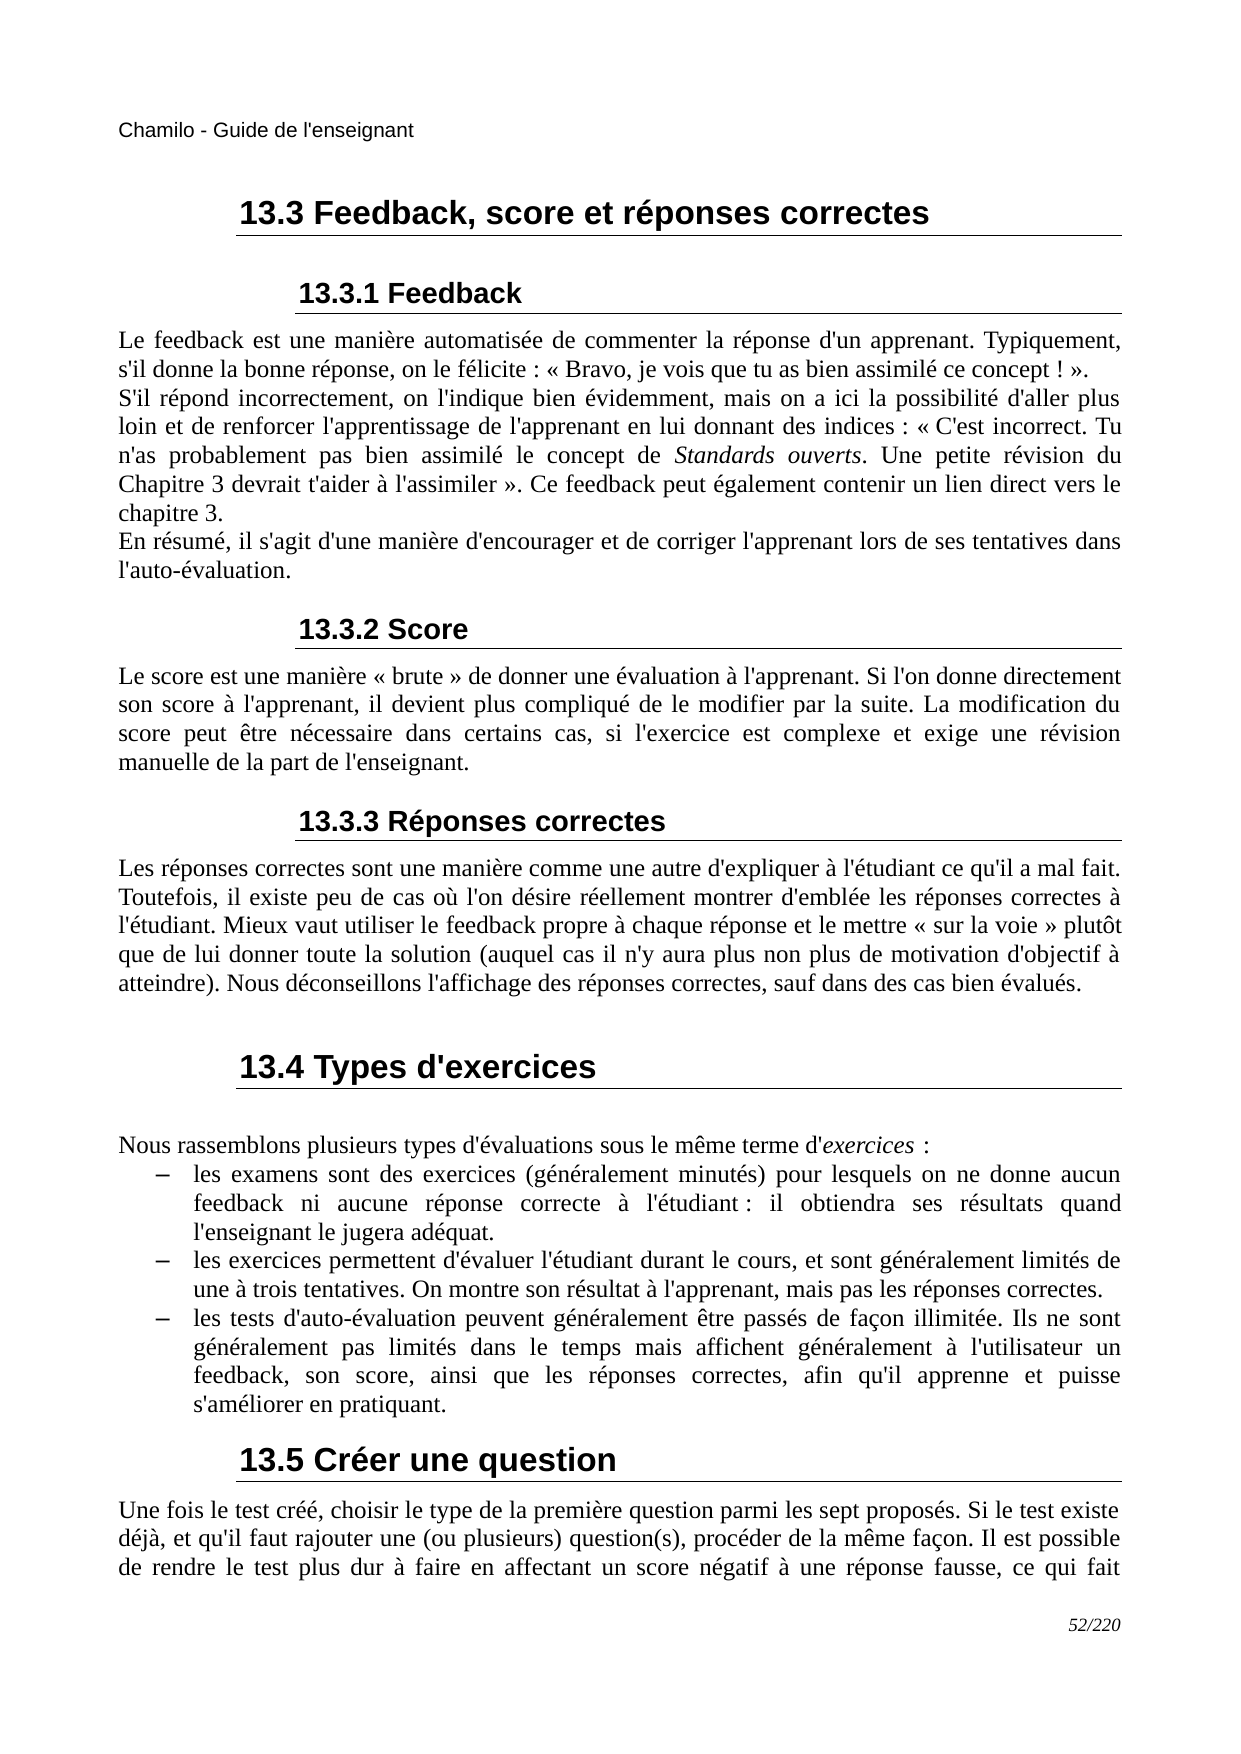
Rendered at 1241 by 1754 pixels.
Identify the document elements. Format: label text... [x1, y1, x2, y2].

list les tests d'auto-évaluation peuvent généralement être passés de façon illimitée. Ils ne sont généralement pas limités dans le temps mais affichent généralement à l'utilisateur un feedback, son score, ainsi que les réponses correctes, afin qu'il apprenne et puisse s'améliorer en pratiquant. [156, 1303, 1122, 1418]
text Nous rassemblons plusieurs types d'évaluations sous le même terme d'exercices : [118, 1131, 1122, 1159]
text S'il répond incorrectement, on l'indique bien évidemment, mais on a ici la possibilité d'aller plus loin et de renforcer l'apprentissage de l'apprenant en lui donnant des indices : « C'est incorrect. Tu n'as probablement pas bien assimilé le concept de Standards ouverts. Une petite révision du Chapitre 3 devrait t'aider à l'assimiler ». Ce feedback peut également contenir un lien direct vers le chapitre 3. [118, 383, 1122, 526]
text Le score est une manière « brute » de donner une évaluation à l'apprenant. Si l'on donne directement son score à l'apprenant, il devient plus compliqué de le modifier par la suite. La modification du score peut être nécessaire dans certains cas, si l'exercice est complexe et exige une révision manuelle de la part de l'enseignant. [118, 661, 1122, 776]
subtitle Feedback, score et réponses correctes [236, 190, 1122, 235]
subtitle Score [295, 609, 1122, 648]
subtitle Réponses correctes [295, 801, 1122, 840]
text En résumé, il s'agit d'une manière d'encourager et de corriger l'apprenant lors de ses tentatives dans l'auto-évaluation. [118, 526, 1122, 584]
text Une fois le test créé, choisir le type de la première question parmi les sept proposés. Si le test existe déjà, et qu'il faut rajouter une (ou plusieurs) question(s), procéder de la même façon. Il est possible de rendre le test plus dur à faire en affectant un score négatif à une réponse fausse, ce qui fait [118, 1495, 1122, 1581]
list les exercices permettent d'évaluer l'étudiant durant le cours, et sont généralement limités de une à trois tentatives. On montre son résultat à l'apprenant, mais pas les réponses correctes. [156, 1246, 1122, 1303]
subtitle Feedback [295, 273, 1122, 313]
subtitle Types d'exercices [236, 1044, 1122, 1088]
subtitle Créer une question [236, 1437, 1122, 1481]
text Les réponses correctes sont une manière comme une autre d'expliquer à l'étudiant ce qu'il a mal fait. Toutefois, il existe peu de cas où l'on désire réellement montrer d'emblée les réponses correctes à l'étudiant. Mieux vaut utiliser le feedback propre à chaque réponse et le mettre « sur la voie » plutôt que de lui donner toute la solution (auquel cas il n'y aura plus non plus de motivation d'objectif à atteindre). Nous déconseillons l'affichage des réponses correctes, sauf dans des cas bien évalués. [118, 853, 1122, 997]
text Le feedback est une manière automatisée de commenter la réponse d'un apprenant. Typiquement, s'il donne la bonne réponse, on le félicite : « Bravo, je vois que tu as bien assimilé ce concept ! ». [118, 325, 1122, 383]
list les examens sont des exercices (généralement minutés) pour lesquels on ne donne aucun feedback ni aucune réponse correcte à l'étudiant : il obtiendra ses résultats quand l'enseignant le jugera adéquat. [156, 1159, 1122, 1246]
